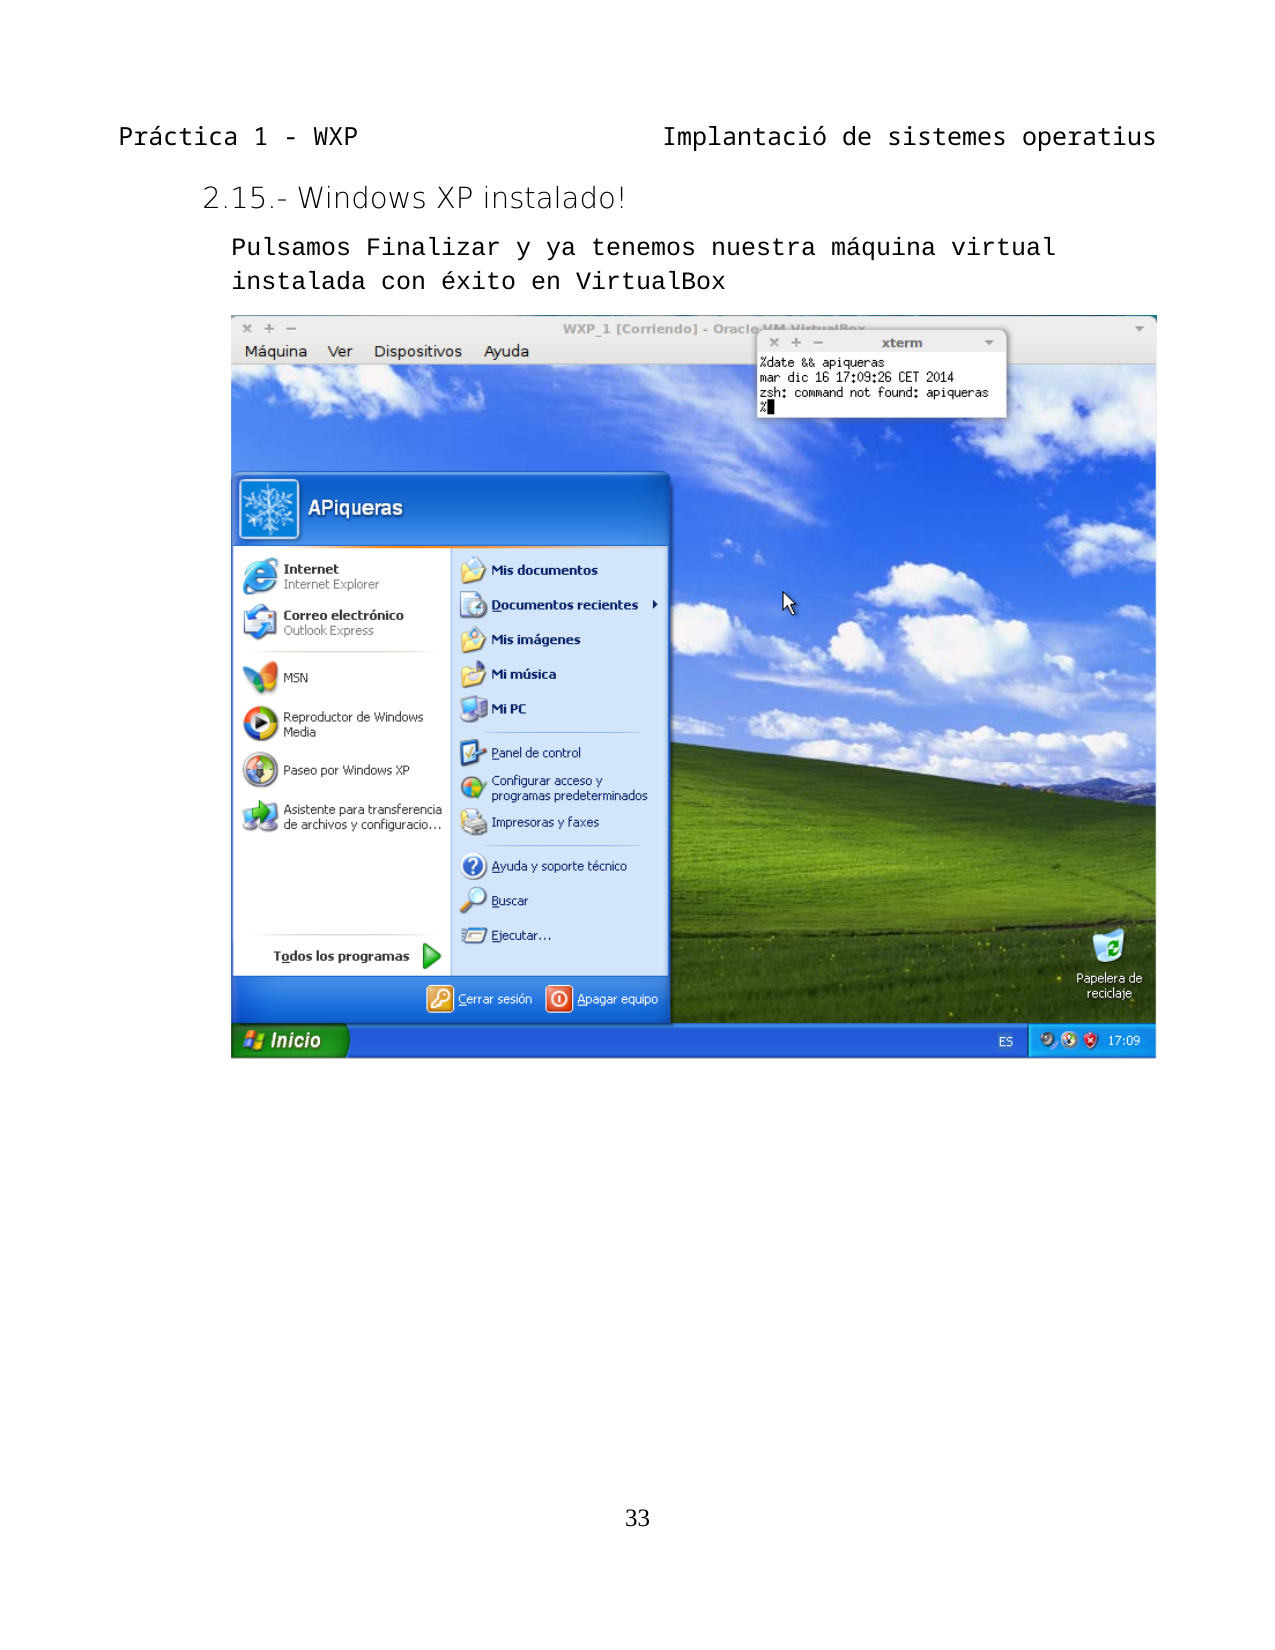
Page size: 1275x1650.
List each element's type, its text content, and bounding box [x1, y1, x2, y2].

picture [231, 315, 1157, 1059]
list Windows XP instalado! [193, 182, 1157, 216]
text Pulsamos Finalizar y ya tenemos nuestra máquina virtual instalada con éxito en VirtualBox [231, 235, 1157, 297]
